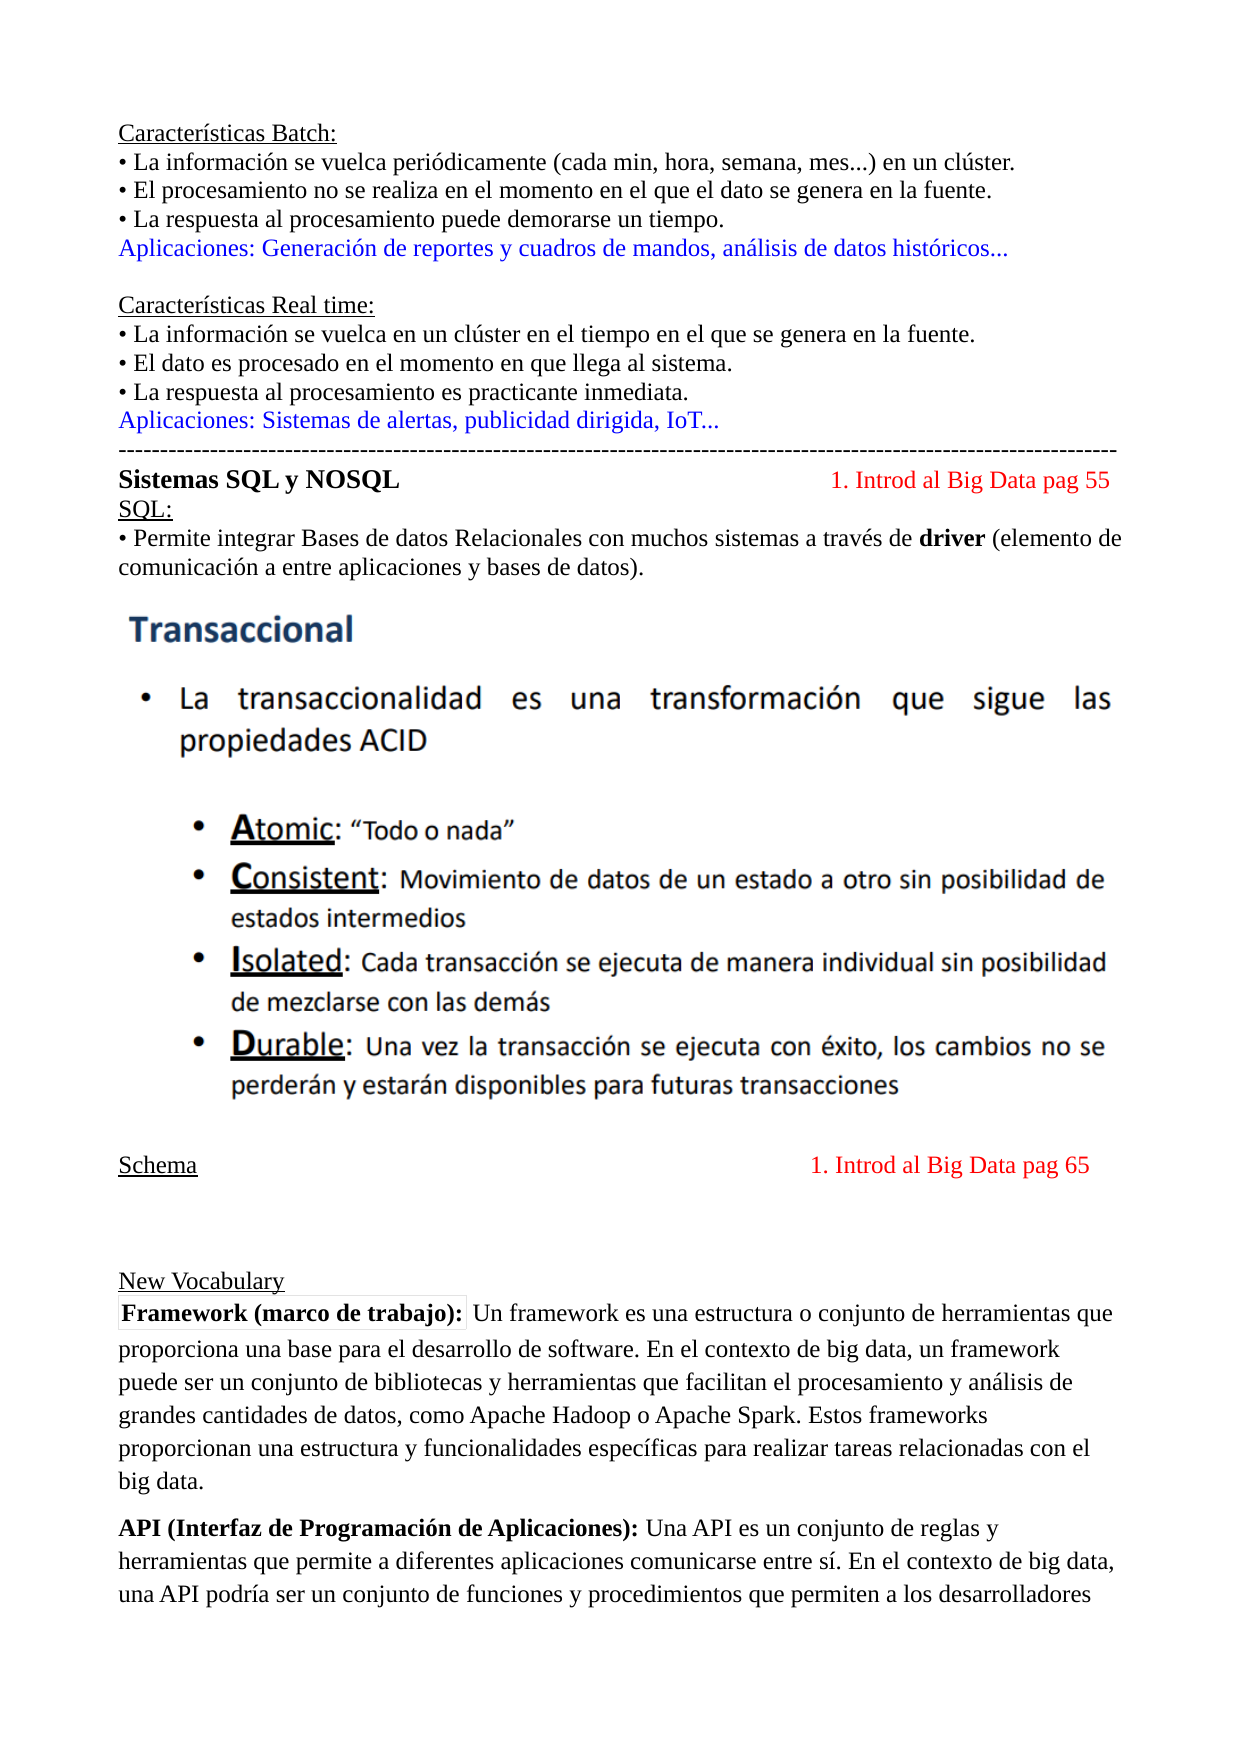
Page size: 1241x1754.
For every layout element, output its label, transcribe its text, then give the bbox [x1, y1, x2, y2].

text • La información se vuelca periódicamente (cada min, hora, semana, mes...) en un clúster. [118, 147, 1122, 176]
text Aplicaciones: Sistemas de alertas, publicidad dirigida, IoT... [118, 406, 1122, 434]
text API (Interfaz de Programación de Aplicaciones): Una API es un conjunto de reglas y herramientas que permite a diferentes aplicaciones comunicarse entre sí. En el contexto de big data, una API podría ser un conjunto de funciones y procedimientos que permiten a los desarrolladores [118, 1513, 1122, 1608]
text Sistemas SQL y NOSQL 1. Introd al Big Data pag 55 [118, 463, 1122, 494]
text • La respuesta al procesamiento es practicante inmediata. [118, 377, 1122, 406]
text Schema 1. Introd al Big Data pag 65 [118, 1148, 1122, 1179]
text • El procesamiento no se realiza en el momento en el que el dato se genera en la fuente. [118, 176, 1122, 204]
text SQL: [118, 494, 1122, 523]
text Framework (marco de trabajo): Un framework es una estructura o conjunto de herramientas que proporciona una base para el desarrollo de software. En el contexto de big data, un framework puede ser un conjunto de bibliotecas y herramientas que facilitan el procesamiento y análisis de grandes cantidades de datos, como Apache Hadoop o Apache Spark. Estos frameworks proporcionan una estructura y funcionalidades específicas para realizar tareas relacionadas con el big data. [118, 1294, 1122, 1494]
text • La respuesta al procesamiento puede demorarse un tiempo. [118, 204, 1122, 233]
text Características Real time: [118, 291, 1122, 319]
text Características Batch: [118, 118, 1122, 147]
picture [118, 609, 1123, 1120]
text • El dato es procesado en el momento en que llega al sistema. [118, 348, 1122, 377]
text New Vocabulary [118, 1266, 1122, 1294]
text Aplicaciones: Generación de reportes y cuadros de mandos, análisis de datos históricos... [118, 233, 1122, 262]
text ------------------------------------------------------------------------------------------------------------------------ [118, 434, 1122, 463]
text • La información se vuelca en un clúster en el tiempo en el que se genera en la fuente. [118, 319, 1122, 348]
text • Permite integrar Bases de datos Relacionales con muchos sistemas a través de driver (elemento de comunicación a entre aplicaciones y bases de datos). [118, 523, 1122, 581]
